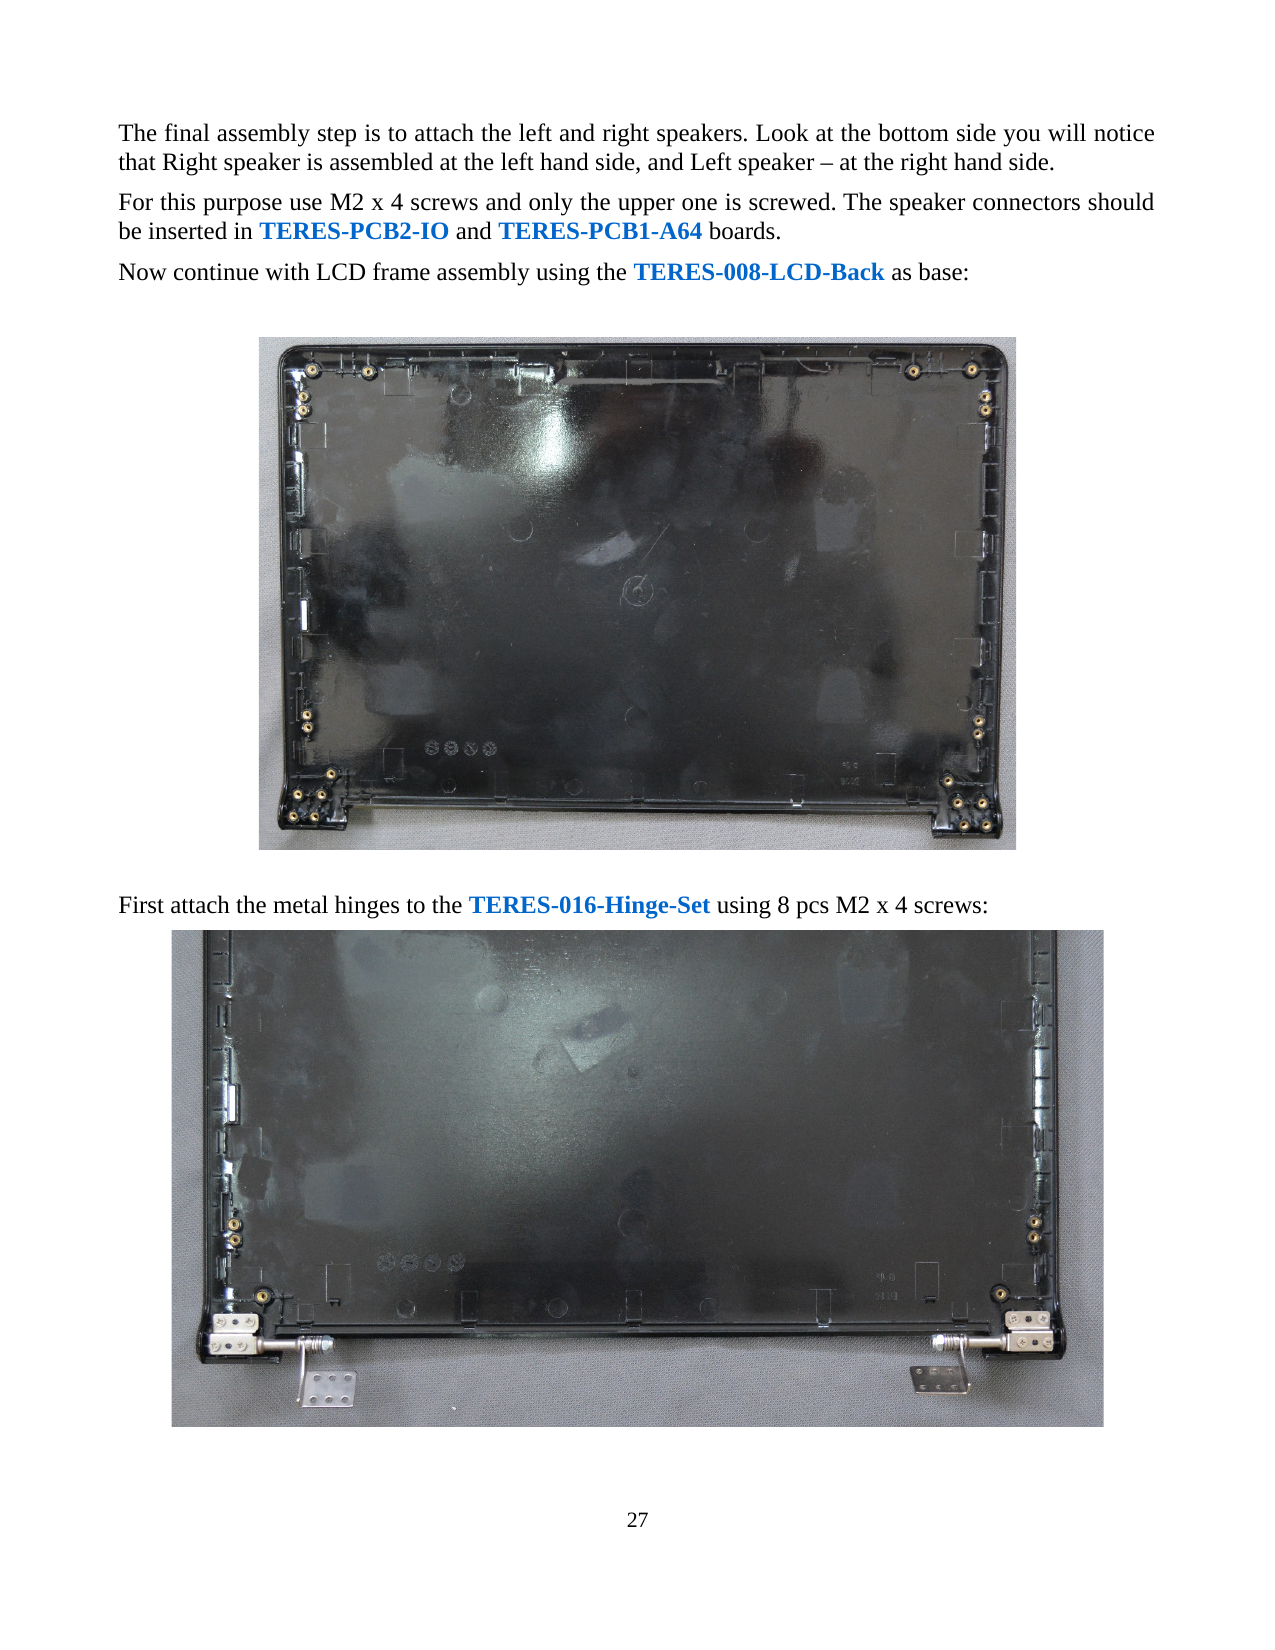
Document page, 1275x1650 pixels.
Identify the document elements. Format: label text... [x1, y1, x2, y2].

text For this purpose use M2 x 4 screws and only the upper one is screwed. The speaker connectors should be inserted in TERES-PCB2-IO and TERES-PCB1-A64 boards. [118, 187, 1157, 245]
picture [171, 930, 1104, 1427]
text Now continue with LCD frame assembly using the TERES-008-LCD-Back as base: [118, 257, 1157, 285]
picture [258, 337, 1017, 850]
text First attach the metal hinges to the TERES-016-Hinge-Set using 8 pcs M2 x 4 screws: [118, 890, 1157, 919]
text The final assembly step is to attach the left and right speakers. Look at the bottom side you will notice that Right speaker is assembled at the left hand side, and Left speaker – at the right hand side. [118, 118, 1157, 176]
